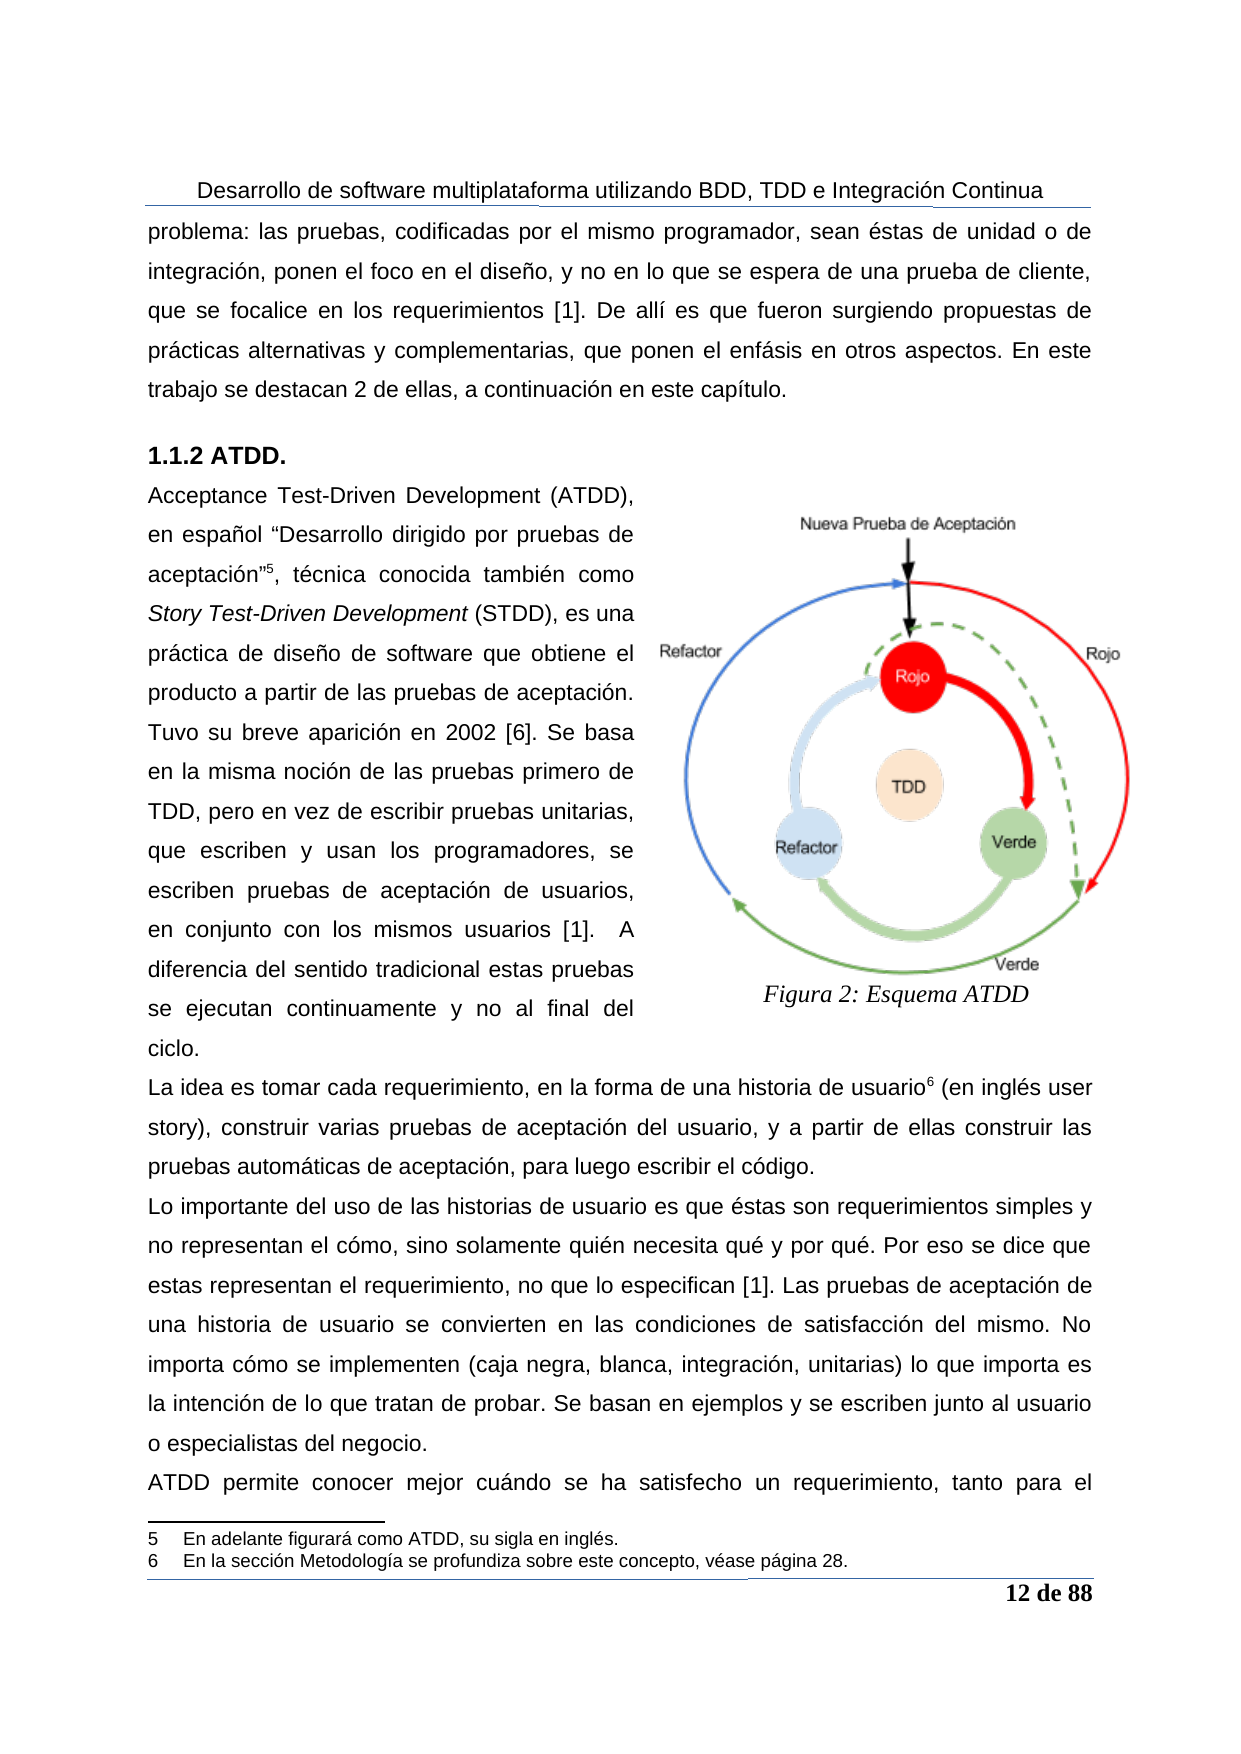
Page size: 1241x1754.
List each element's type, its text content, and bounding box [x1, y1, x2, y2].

list Figura 2: Esquema ATDD [640, 980, 1152, 1008]
text La idea es tomar cada requerimiento, en la forma de una historia de usuario (en inglés user story), construir varias pruebas de aceptación del usuario, y a partir de ellas construir las pruebas automáticas de aceptación, para luego escribir el código. [148, 1074, 1093, 1179]
text ATDD permite conocer mejor cuándo se ha satisfecho un requerimiento, tanto para el [148, 1469, 1093, 1495]
text Lo importante del uso de las historias de usuario es que éstas son requerimientos simples y no representan el cómo, sino solamente quién necesita qué y por qué. Por eso se dice que estas representan el requerimiento, no que lo especifican [1]. Las pruebas de aceptación de una historia de usuario se convierten en las condiciones de satisfacción del mismo. No importa cómo se implementen (caja negra, blanca, integración, unitarias) lo que importa es la intención de lo que tratan de probar. Se basan en ejemplos y se escriben junto al usuario o especialistas del negocio. [148, 1193, 1093, 1456]
subtitle 1.1.2 ATDD. [148, 441, 1152, 476]
text En adelante figurará como ATDD, su sigla en inglés. [148, 1528, 1093, 1549]
text Acceptance Test-Driven Development (ATDD), en español “Desarrollo dirigido por pruebas de aceptación”, técnica conocida también como Story Test-Driven Development (STDD), es una práctica de diseño de software que obtiene el producto a partir de las pruebas de aceptación. Tuvo su breve aparición en 2002 [6]. Se basa en la misma noción de las pruebas primero de TDD, pero en vez de escribir pruebas unitarias, que escriben y usan los programadores, se escriben pruebas de aceptación de usuarios, en conjunto con los mismos usuarios [1]. A diferencia del sentido tradicional estas pruebas se ejecutan continuamente y no al final del ciclo. [148, 482, 1093, 1061]
text En la sección Metodología se profundiza sobre este concepto, véase página 28. [148, 1549, 1093, 1571]
picture [639, 476, 1153, 980]
text problema: las pruebas, codificadas por el mismo programador, sean éstas de unidad o de integración, ponen el foco en el diseño, y no en lo que se espera de una prueba de cliente, que se focalice en los requerimientos [1]. De allí es que fueron surgiendo propuestas de prácticas alternativas y complementarias, que ponen el enfásis en otros aspectos. En este trabajo se destacan 2 de ellas, a continuación en este capítulo. [148, 218, 1093, 403]
